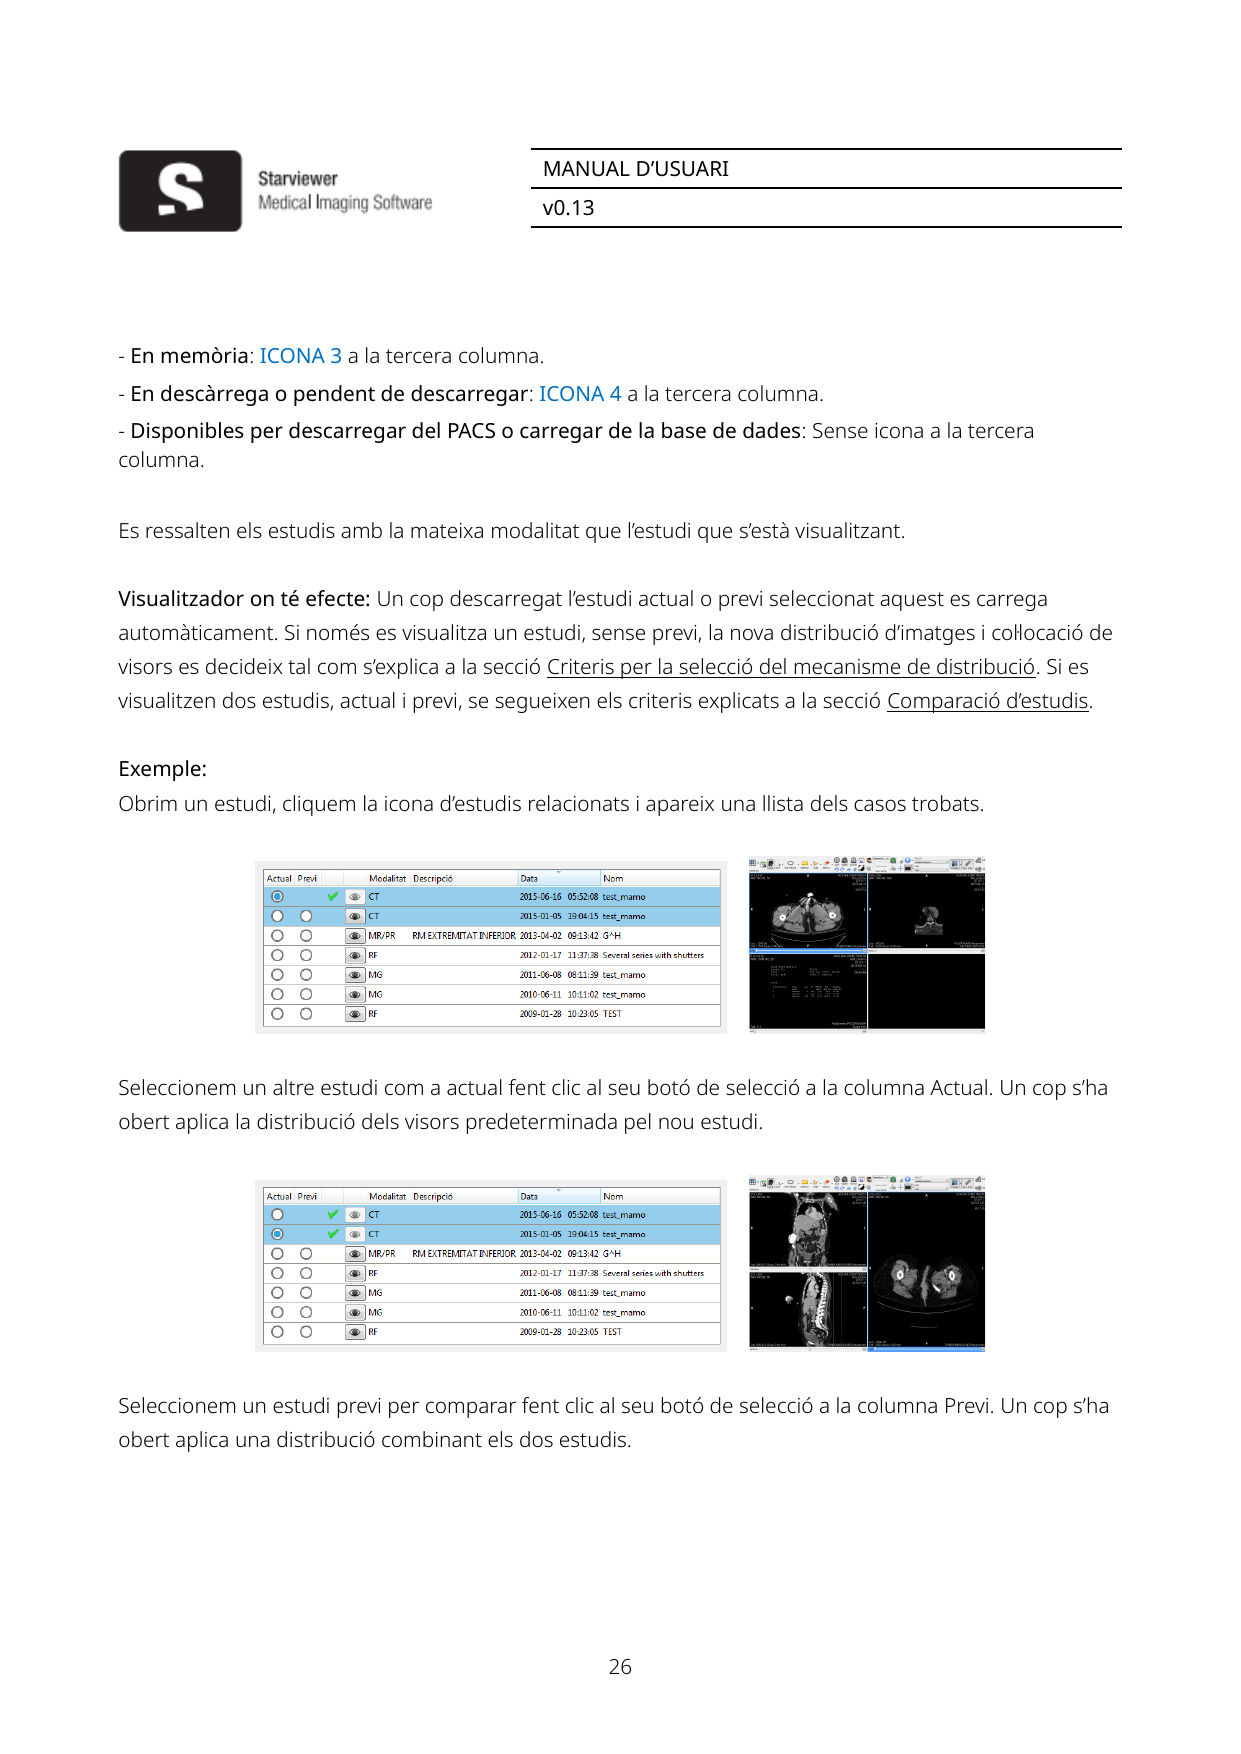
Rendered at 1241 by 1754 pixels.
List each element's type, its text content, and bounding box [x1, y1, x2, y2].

picture [255, 1180, 728, 1352]
picture [749, 856, 986, 1034]
picture [749, 1175, 986, 1352]
text - Disponibles per descarregar del PACS o carregar de la base de dades: Sense icona a la tercera columna. [118, 416, 1113, 473]
text Visualitzador on té efecte: Un cop descarregat l’estudi actual o previ seleccionat aquest es carrega automàticament. Si només es visualitza un estudi, sense previ, la nova distribució d’imatges i col·locació de visors es decideix tal com s’explica a la secció Criteris per la selecció del mecanisme de distribució. Si es visualitzen dos estudis, actual i previ, se segueixen els criteris explicats a la secció Comparació d’estudis. [118, 584, 1122, 715]
text Obrim un estudi, cliquem la icona d’estudis relacionats i apareix una llista dels casos trobats. [118, 789, 1122, 817]
text Exemple: [118, 754, 1122, 783]
text Es ressalten els estudis amb la mateixa modalitat que l’estudi que s’està visualitzant. [118, 516, 1122, 544]
picture [255, 861, 728, 1034]
text - En memòria: ICONA 3 a la tercera columna. [118, 341, 1113, 370]
text Seleccionem un altre estudi com a actual fent clic al seu botó de selecció a la columna Actual. Un cop s’ha obert aplica la distribució dels visors predeterminada pel nou estudi. [118, 1073, 1122, 1136]
text - En descàrrega o pendent de descarregar: ICONA 4 a la tercera columna. [118, 379, 1113, 407]
text Seleccionem un estudi previ per comparar fent clic al seu botó de selecció a la columna Previ. Un cop s’ha obert aplica una distribució combinant els dos estudis. [118, 1391, 1122, 1454]
